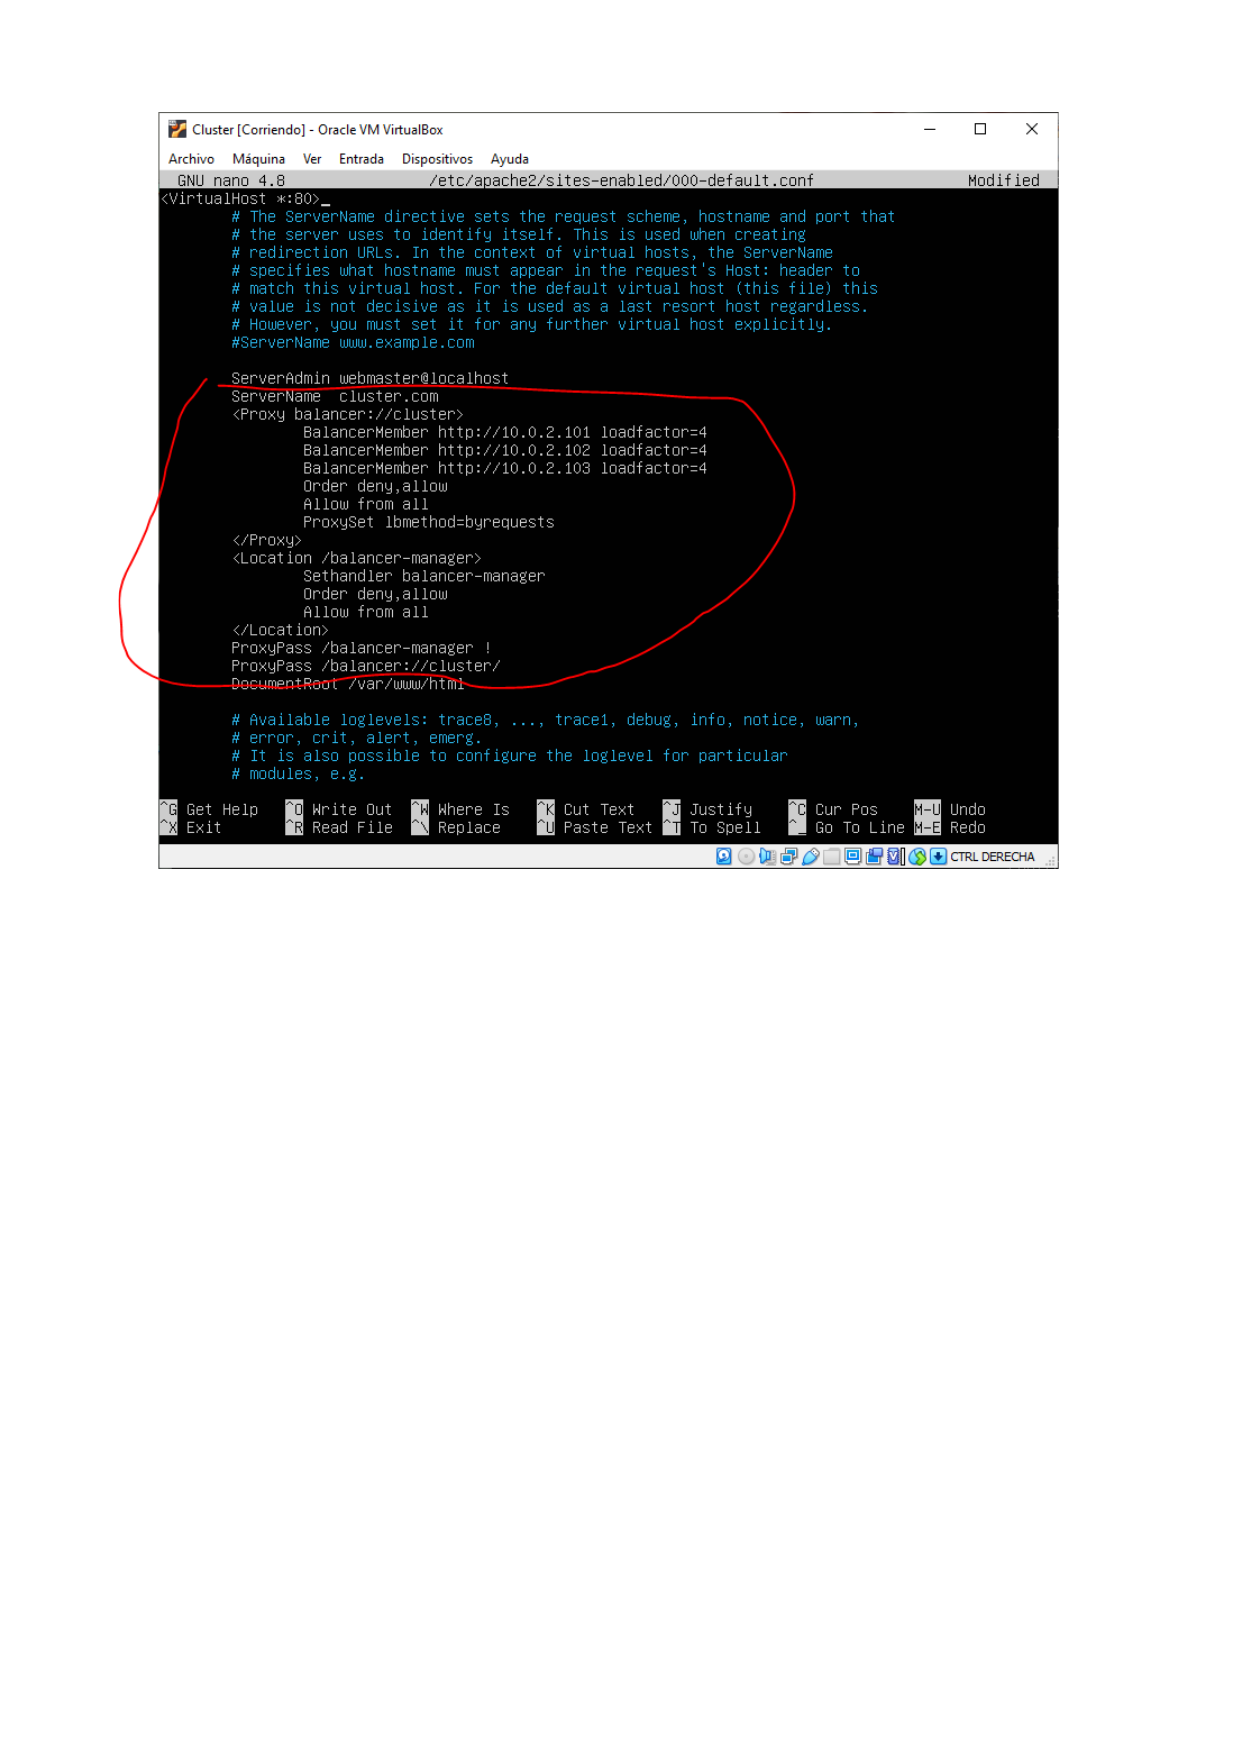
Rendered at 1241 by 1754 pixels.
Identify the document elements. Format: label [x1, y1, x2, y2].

picture [118, 112, 1059, 869]
